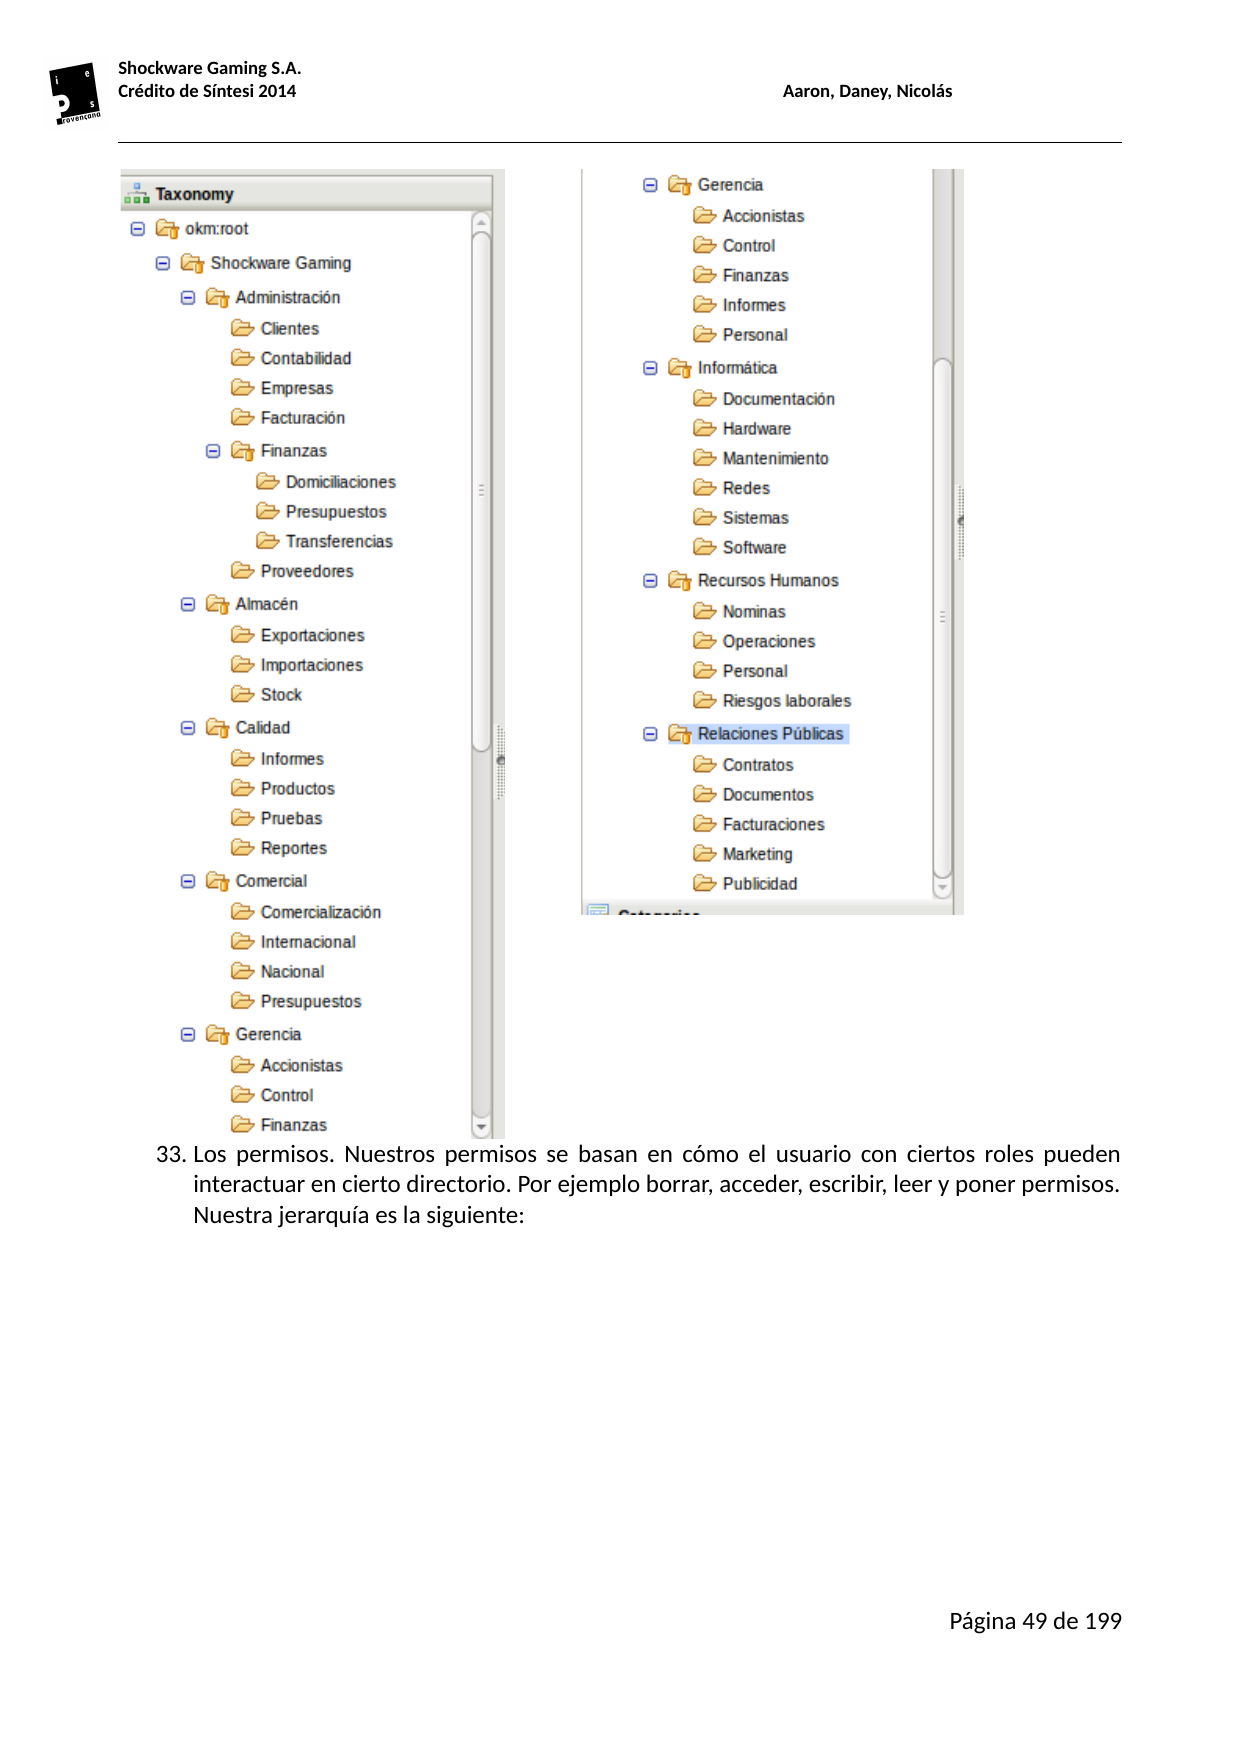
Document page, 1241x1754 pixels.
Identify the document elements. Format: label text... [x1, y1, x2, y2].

list Los permisos. Nuestros permisos se basan en cómo el usuario con ciertos roles pueden interactuar en cierto directorio. Por ejemplo borrar, acceder, escribir, leer y poner permisos. Nuestra jerarquía es la siguiente: [156, 169, 1122, 1230]
picture [120, 169, 505, 1139]
picture [43, 56, 110, 130]
picture [581, 169, 964, 915]
